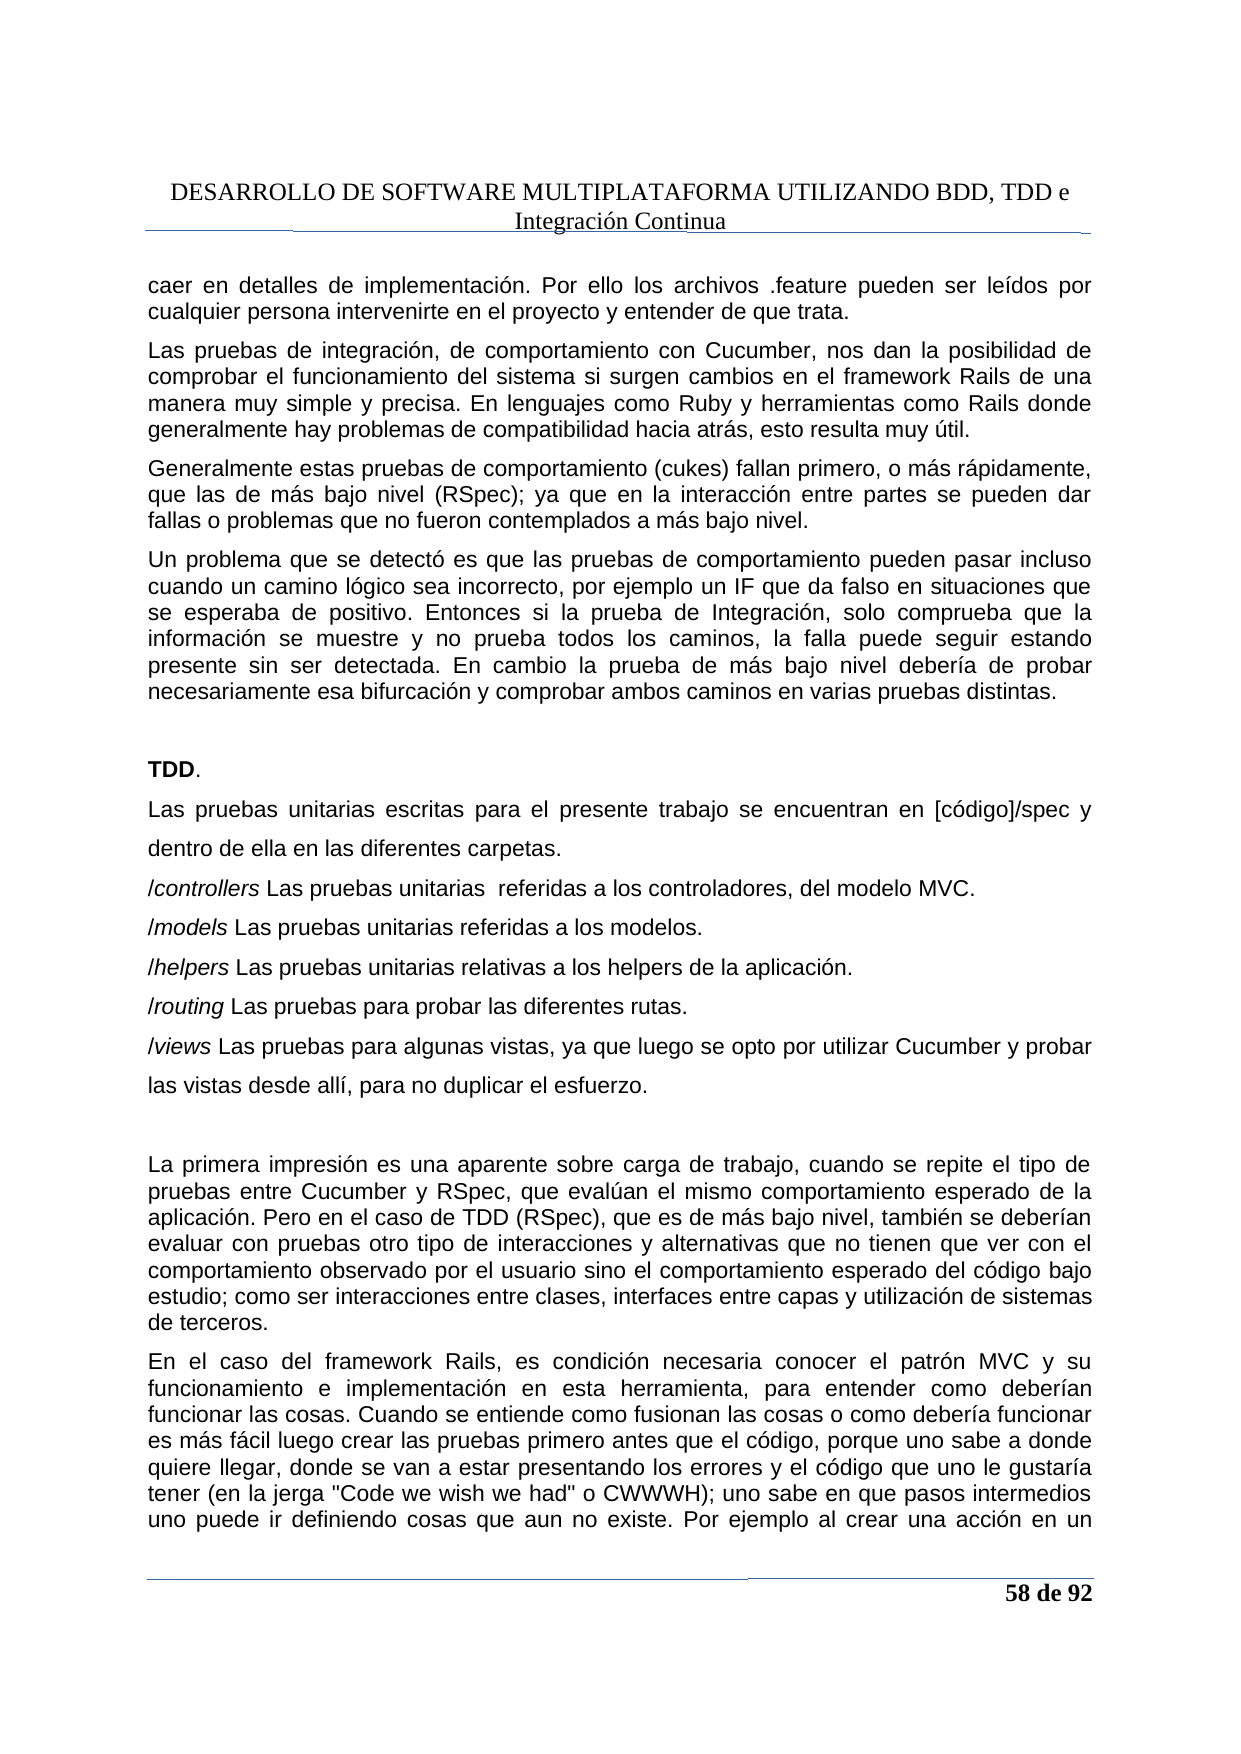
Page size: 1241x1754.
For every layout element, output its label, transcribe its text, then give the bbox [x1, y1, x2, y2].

text Las pruebas unitarias escritas para el presente trabajo se encuentran en [código]/spec y dentro de ella en las diferentes carpetas. [148, 796, 1093, 862]
text Las pruebas de integración, de comportamiento con Cucumber, nos dan la posibilidad de comprobar el funcionamiento del sistema si surgen cambios en el framework Rails de una manera muy simple y precisa. En lenguajes como Ruby y herramientas como Rails donde generalmente hay problemas de compatibilidad hacia atrás, esto resulta muy útil. [148, 337, 1093, 442]
text Generalmente estas pruebas de comportamiento (cukes) fallan primero, o más rápidamente, que las de más bajo nivel (RSpec); ya que en la interacción entre partes se pueden dar fallas o problemas que no fueron contemplados a más bajo nivel. [148, 455, 1093, 534]
text /views Las pruebas para algunas vistas, ya que luego se opto por utilizar Cucumber y probar las vistas desde allí, para no duplicar el esfuerzo. [148, 1033, 1093, 1099]
text TDD. [148, 756, 1093, 783]
text caer en detalles de implementación. Por ello los archivos .feature pueden ser leídos por cualquier persona intervenirte en el proyecto y entender de que trata. [148, 272, 1093, 324]
text /helpers Las pruebas unitarias relativas a los helpers de la aplicación. [148, 954, 1093, 980]
text /controllers Las pruebas unitarias referidas a los controladores, del modelo MVC. [148, 875, 1093, 901]
text La primera impresión es una aparente sobre carga de trabajo, cuando se repite el tipo de pruebas entre Cucumber y RSpec, que evalúan el mismo comportamiento esperado de la aplicación. Pero en el caso de TDD (RSpec), que es de más bajo nivel, también se deberían evaluar con pruebas otro tipo de interacciones y alternativas que no tienen que ver con el comportamiento observado por el usuario sino el comportamiento esperado del código bajo estudio; como ser interacciones entre clases, interfaces entre capas y utilización de sistemas de terceros. [148, 1151, 1093, 1336]
text Un problema que se detectó es que las pruebas de comportamiento pueden pasar incluso cuando un camino lógico sea incorrecto, por ejemplo un IF que da falso en situaciones que se esperaba de positivo. Entonces si la prueba de Integración, solo comprueba que la información se muestre y no prueba todos los caminos, la falla puede seguir estando presente sin ser detectada. En cambio la prueba de más bajo nivel debería de probar necesariamente esa bifurcación y comprobar ambos caminos en varias pruebas distintas. [148, 546, 1093, 704]
text En el caso del framework Rails, es condición necesaria conocer el patrón MVC y su funcionamiento e implementación en esta herramienta, para entender como deberían funcionar las cosas. Cuando se entiende como fusionan las cosas o como debería funcionar es más fácil luego crear las pruebas primero antes que el código, porque uno sabe a donde quiere llegar, donde se van a estar presentando los errores y el código que uno le gustaría tener (en la jerga "Code we wish we had" o CWWWH); uno sabe en que pasos intermedios uno puede ir definiendo cosas que aun no existe. Por ejemplo al crear una acción en un [148, 1348, 1093, 1533]
text /routing Las pruebas para probar las diferentes rutas. [148, 993, 1093, 1020]
text /models Las pruebas unitarias referidas a los modelos. [148, 914, 1093, 941]
